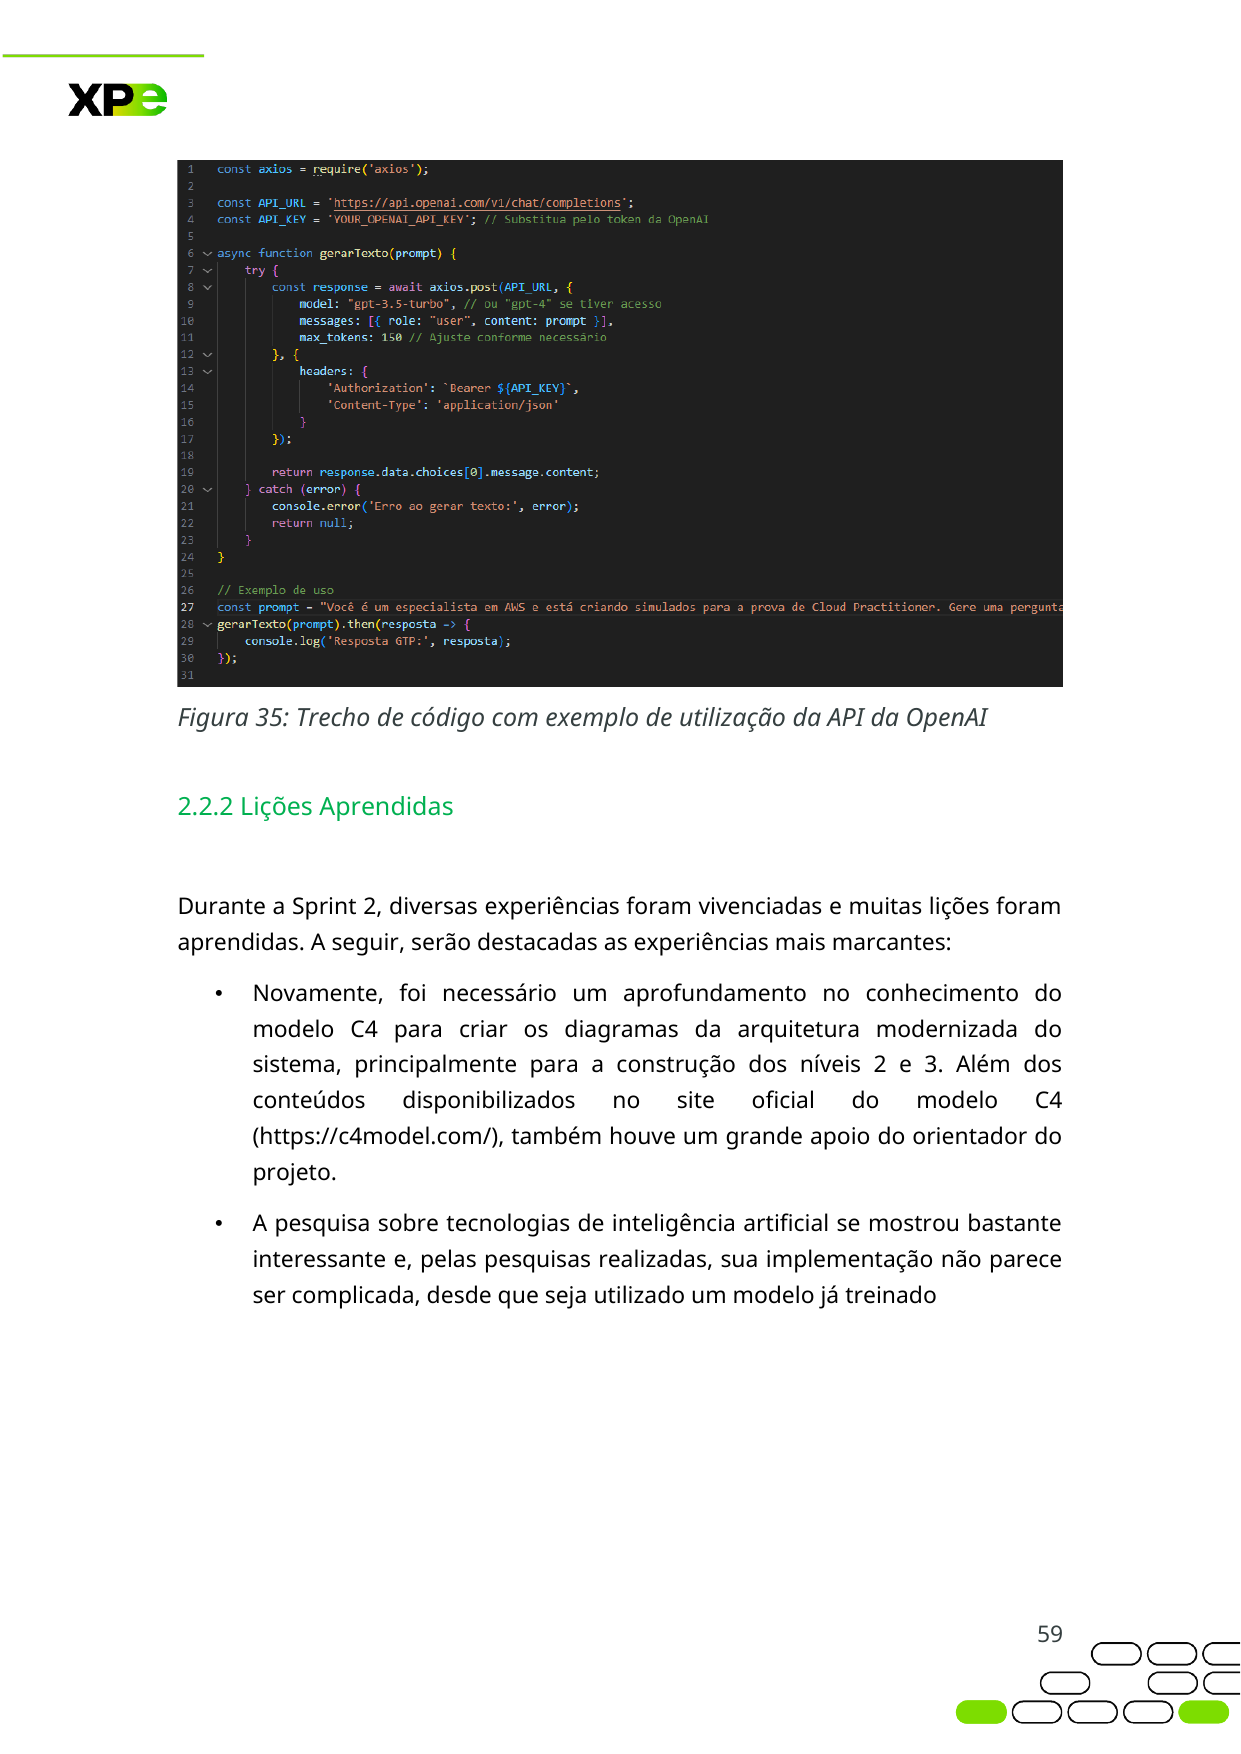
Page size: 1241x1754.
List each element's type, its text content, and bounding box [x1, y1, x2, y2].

list A pesquisa sobre tecnologias de inteligência artificial se mostrou bastante interessante e, pelas pesquisas realizadas, sua implementação não parece ser complicada, desde que seja utilizado um modelo já treinado [215, 1207, 1063, 1310]
picture [955, 1642, 1241, 1724]
list Novamente, foi necessário um aprofundamento no conhecimento do modelo C4 para criar os diagramas da arquitetura modernizada do sistema, principalmente para a construção dos níveis 2 e 3. Além dos conteúdos disponibilizados no site oficial do modelo C4 (https://c4model.com/), também houve um grande apoio do orientador do projeto. [215, 977, 1063, 1187]
text Durante a Sprint 2, diversas experiências foram vivenciadas e muitas lições foram aprendidas. A seguir, serão destacadas as experiências mais marcantes: [177, 890, 1063, 957]
picture [2, 51, 205, 148]
text Figura 35: Trecho de código com exemplo de utilização da API da OpenAI [177, 687, 1063, 733]
subtitle 2.2.2 Lições Aprendidas [177, 788, 1063, 823]
picture [177, 160, 1063, 687]
